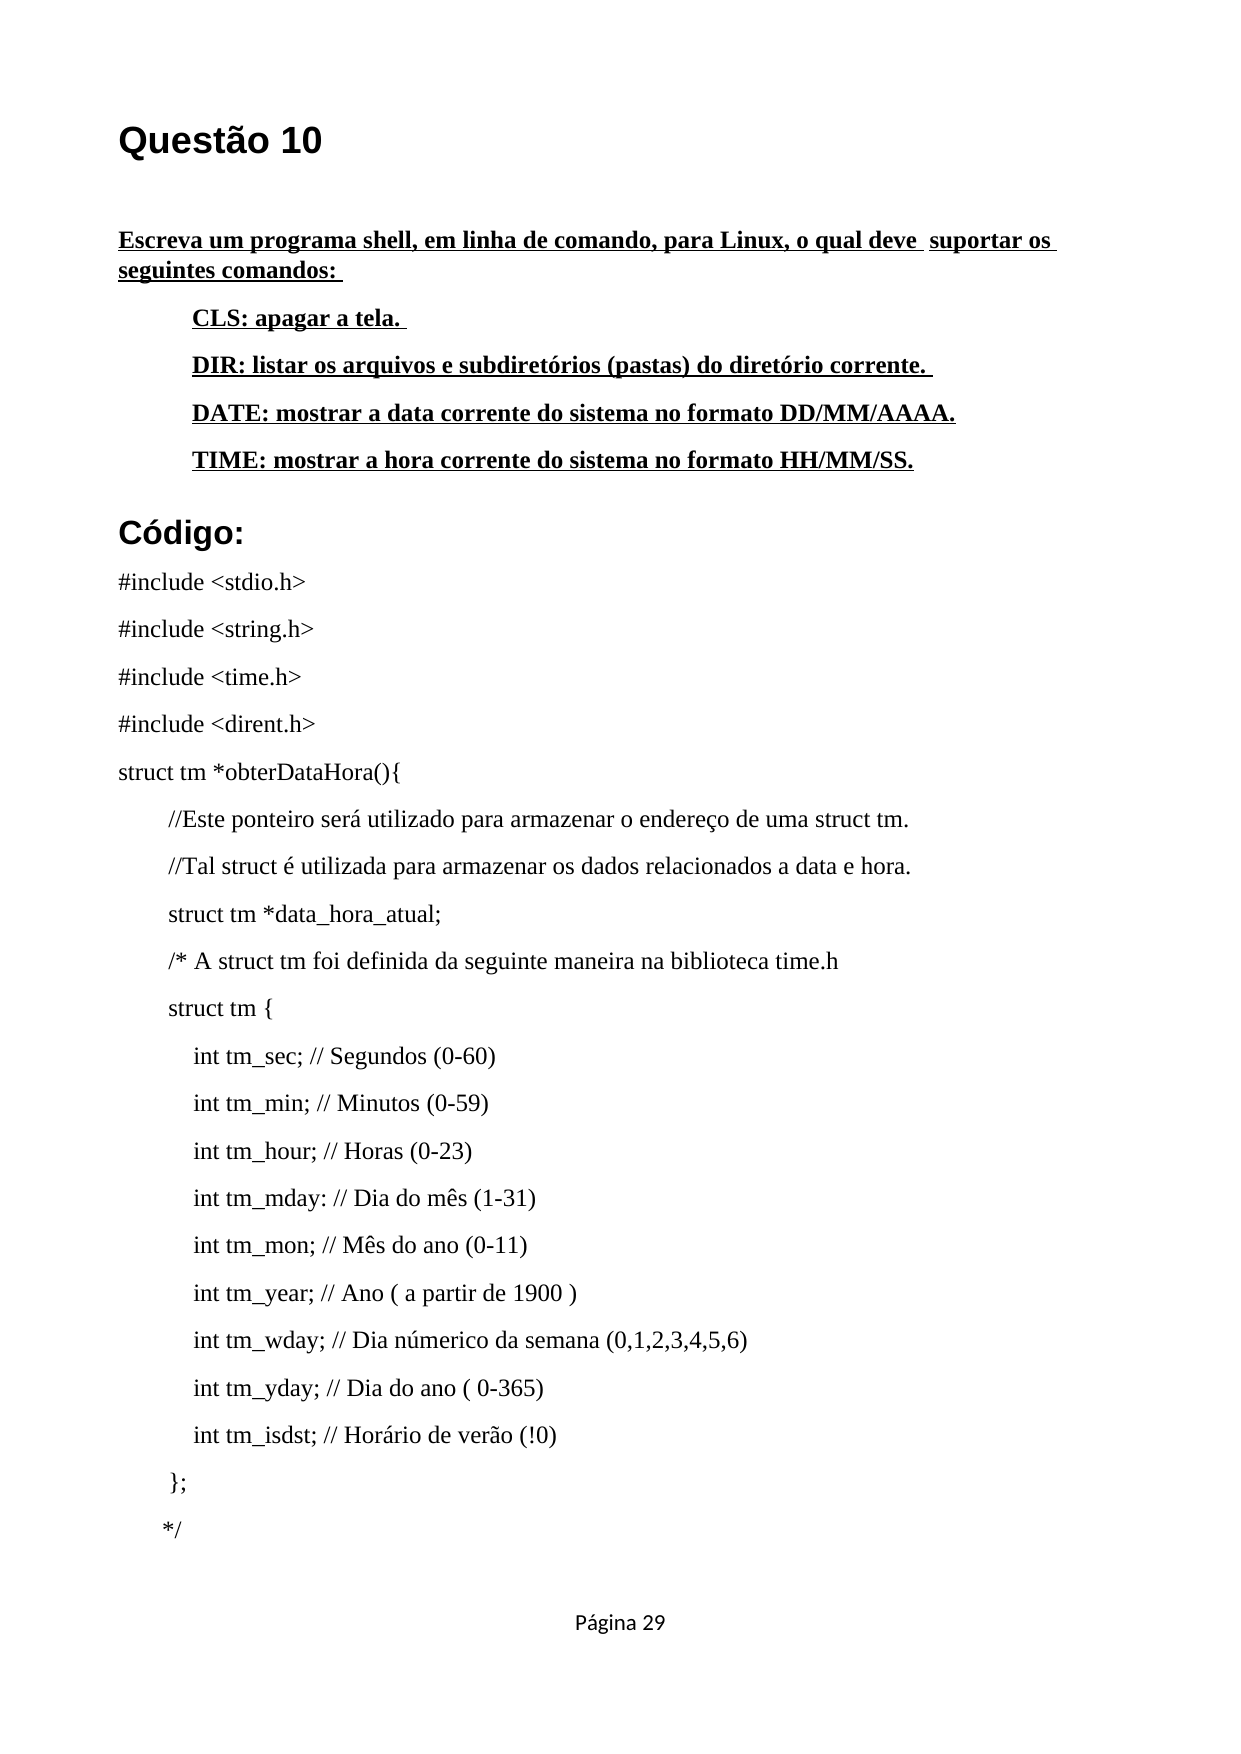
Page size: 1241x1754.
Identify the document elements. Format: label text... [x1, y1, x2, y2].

text #include <string.h> [118, 614, 1122, 643]
text int tm_min; // Minutos (0-59) [118, 1088, 1122, 1117]
subtitle Questão 10 [118, 118, 1122, 162]
text struct tm *data_hora_atual; [118, 899, 1122, 927]
text */ [118, 1515, 1122, 1544]
text CLS: apagar a tela. [118, 303, 1122, 332]
text DIR: listar os arquivos e subdiretórios (pastas) do diretório corrente. [118, 350, 1122, 379]
text struct tm *obterDataHora(){ [118, 757, 1122, 785]
text int tm_yday; // Dia do ano ( 0-365) [118, 1373, 1122, 1401]
text struct tm { [118, 993, 1122, 1022]
text int tm_mday: // Dia do mês (1-31) [118, 1183, 1122, 1212]
text int tm_isdst; // Horário de verão (!0) [118, 1420, 1122, 1449]
subtitle Código: [118, 513, 1122, 552]
text TIME: mostrar a hora corrente do sistema no formato HH/MM/SS. [118, 445, 1122, 474]
text DATE: mostrar a data corrente do sistema no formato DD/MM/AAAA. [118, 398, 1122, 426]
text #include <dirent.h> [118, 709, 1122, 738]
text //Tal struct é utilizada para armazenar os dados relacionados a data e hora. [118, 851, 1122, 880]
text int tm_sec; // Segundos (0-60) [118, 1041, 1122, 1070]
text //Este ponteiro será utilizado para armazenar o endereço de uma struct tm. [118, 804, 1122, 833]
text /* A struct tm foi definida da seguinte maneira na biblioteca time.h [118, 946, 1122, 975]
text int tm_year; // Ano ( a partir de 1900 ) [118, 1278, 1122, 1307]
text int tm_mon; // Mês do ano (0-11) [118, 1231, 1122, 1259]
text }; [118, 1467, 1122, 1496]
text Escreva um programa shell, em linha de comando, para Linux, o qual deve suportar os seguintes comandos: [118, 225, 1122, 284]
text int tm_wday; // Dia númerico da semana (0,1,2,3,4,5,6) [118, 1325, 1122, 1354]
text int tm_hour; // Horas (0-23) [118, 1136, 1122, 1164]
text #include <time.h> [118, 662, 1122, 691]
text #include <stdio.h> [118, 567, 1122, 596]
